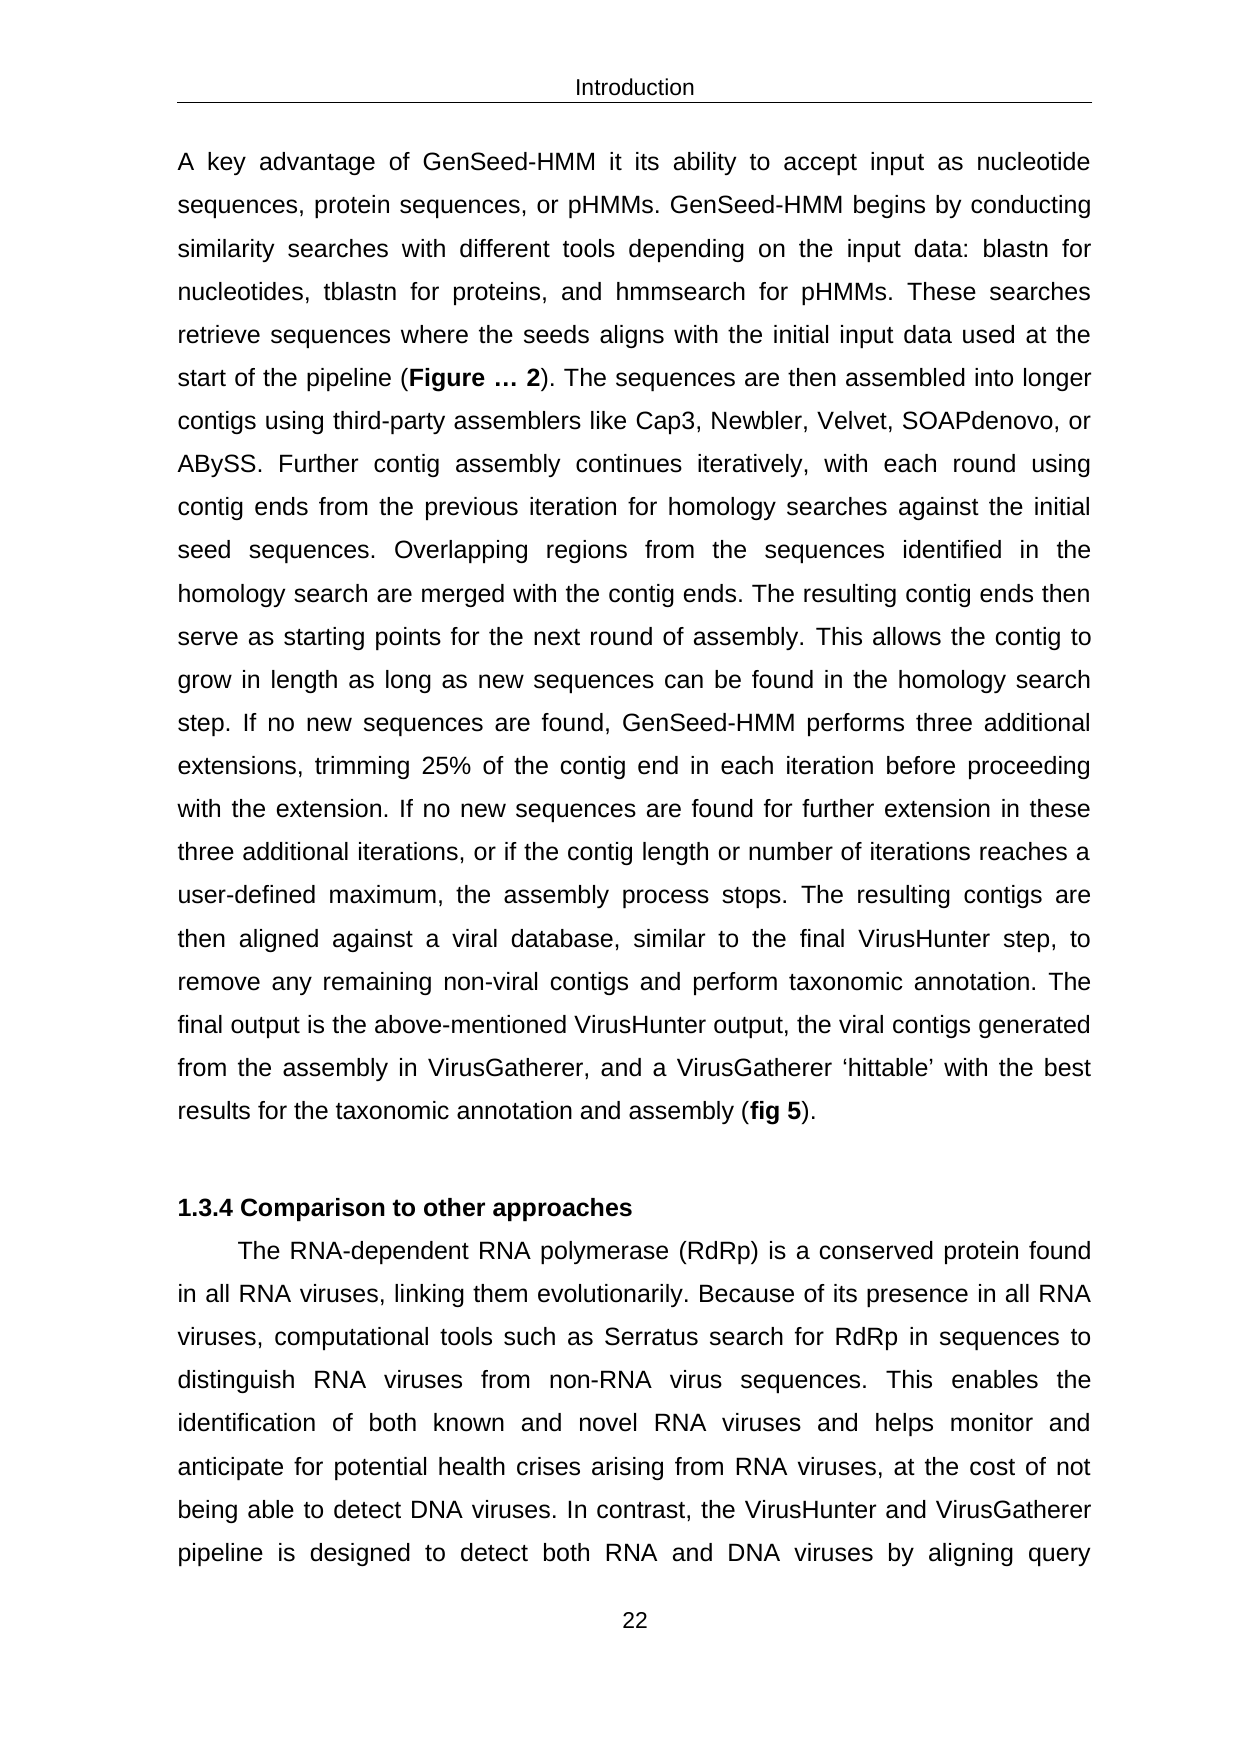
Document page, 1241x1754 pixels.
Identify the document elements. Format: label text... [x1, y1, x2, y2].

text The RNA-dependent RNA polymerase (RdRp) is a conserved protein found in all RNA viruses, linking them evolutionarily. Because of its presence in all RNA viruses, computational tools such as Serratus search for RdRp in sequences to distinguish RNA viruses from non-RNA virus sequences. This enables the identification of both known and novel RNA viruses and helps monitor and anticipate for potential health crises arising from RNA viruses, at the cost of not being able to detect DNA viruses. In contrast, the VirusHunter and VirusGatherer pipeline is designed to detect both RNA and DNA viruses by aligning query [177, 1236, 1092, 1566]
subtitle 1.3.4 Comparison to other approaches [177, 1193, 1092, 1221]
text A key advantage of GenSeed-HMM it its ability to accept input as nucleotide sequences, protein sequences, or pHMMs. GenSeed-HMM begins by conducting similarity searches with different tools depending on the input data: blastn for nucleotides, tblastn for proteins, and hmmsearch for pHMMs. These searches retrieve sequences where the seeds aligns with the initial input data used at the start of the pipeline (Figure … 2). The sequences are then assembled into longer contigs using third-party assemblers like Cap3, Newbler, Velvet, SOAPdenovo, or ABySS. Further contig assembly continues iteratively, with each round using contig ends from the previous iteration for homology searches against the initial seed sequences. Overlapping regions from the sequences identified in the homology search are merged with the contig ends. The resulting contig ends then serve as starting points for the next round of assembly. This allows the contig to grow in length as long as new sequences can be found in the homology search step. If no new sequences are found, GenSeed-HMM performs three additional extensions, trimming 25% of the contig end in each iteration before proceeding with the extension. If no new sequences are found for further extension in these three additional iterations, or if the contig length or number of iterations reaches a user-defined maximum, the assembly process stops. The resulting contigs are then aligned against a viral database, similar to the final VirusHunter step, to remove any remaining non-viral contigs and perform taxonomic annotation. The final output is the above-mentioned VirusHunter output, the viral contigs generated from the assembly in VirusGatherer, and a VirusGatherer ‘hittable’ with the best results for the taxonomic annotation and assembly (fig 5). [177, 147, 1092, 1125]
